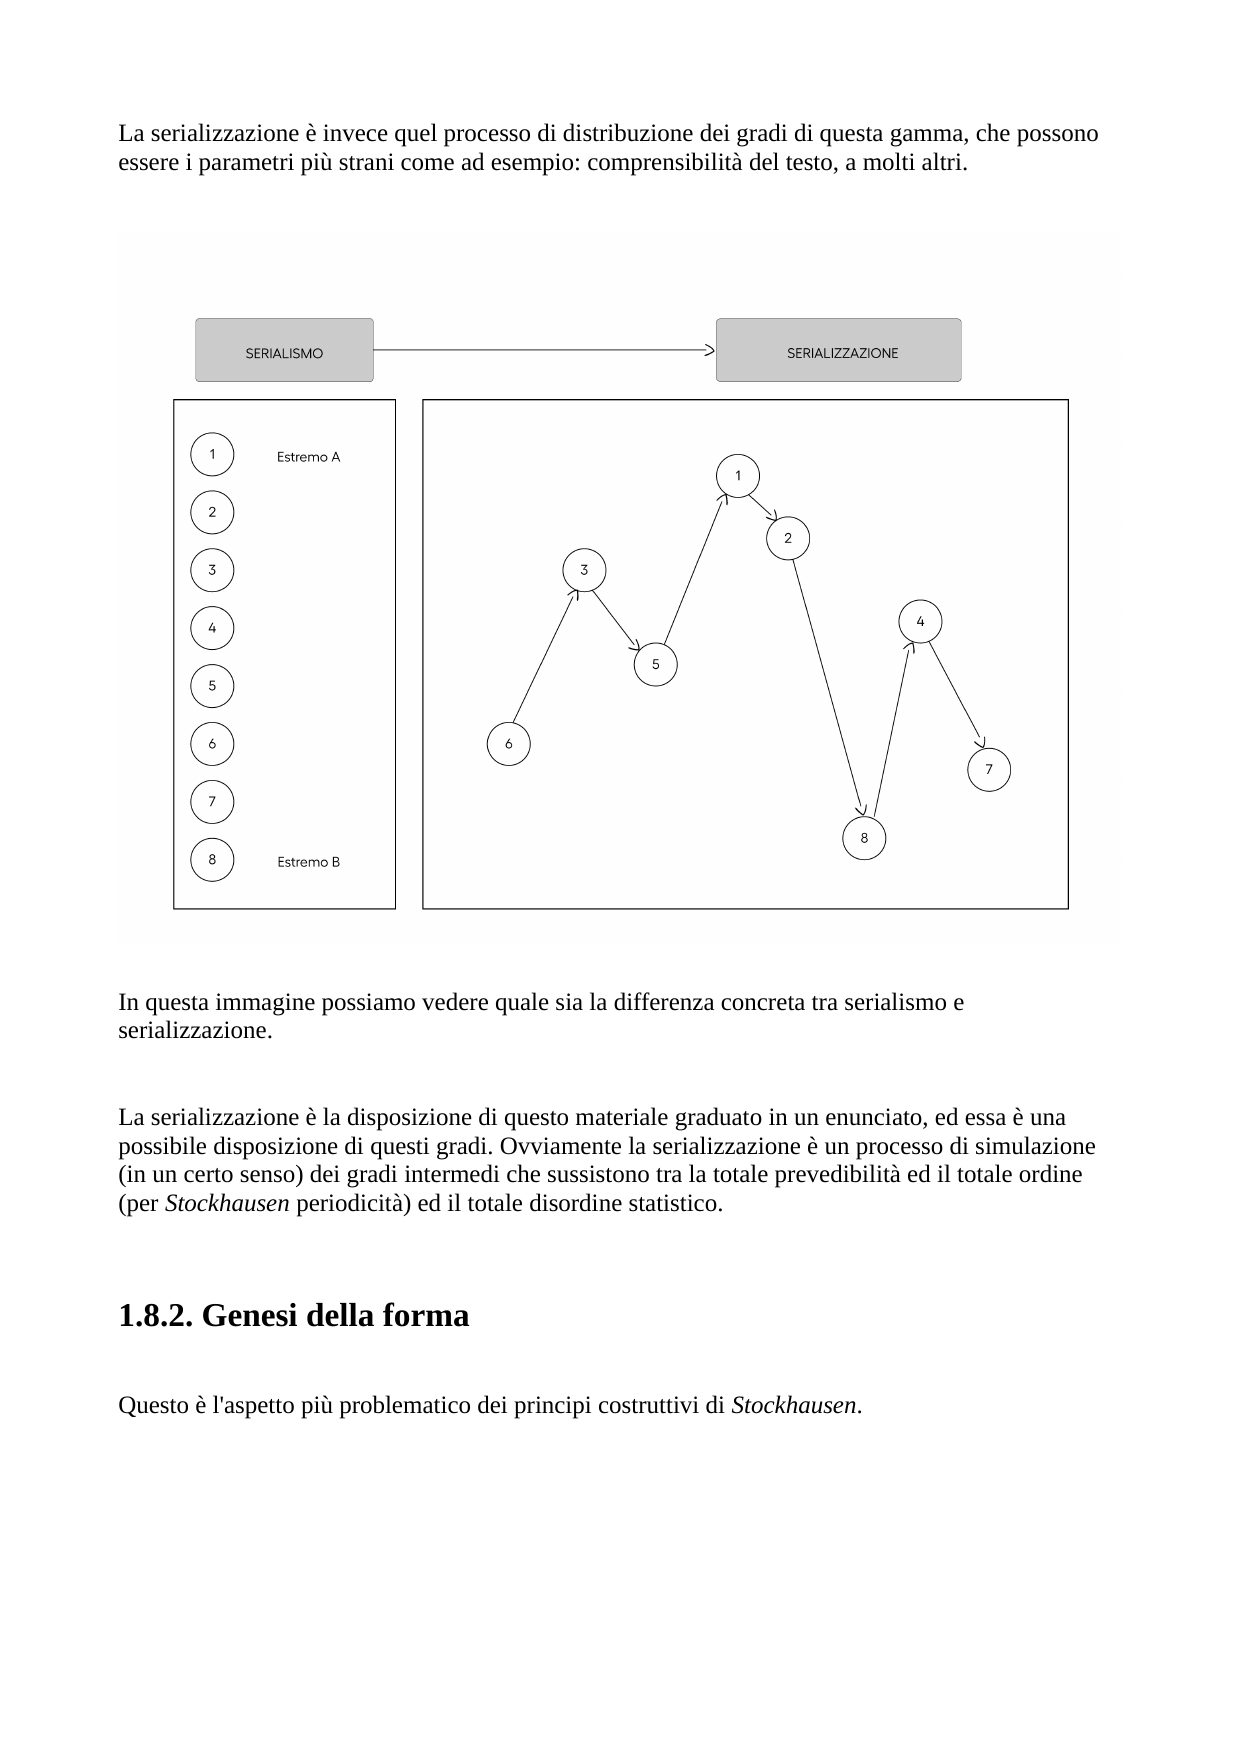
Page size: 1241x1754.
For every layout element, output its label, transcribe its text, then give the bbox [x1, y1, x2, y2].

subtitle 1.8.2. Genesi della forma [118, 1296, 1122, 1334]
picture [118, 233, 1123, 944]
text In questa immagine possiamo vedere quale sia la differenza concreta tra serialismo e serializzazione. [118, 987, 1122, 1044]
text La serializzazione è la disposizione di questo materiale graduato in un enunciato, ed essa è una possibile disposizione di questi gradi. Ovviamente la serializzazione è un processo di simulazione (in un certo senso) dei gradi intermedi che sussistono tra la totale prevedibilità ed il totale ordine (per Stockhausen periodicità) ed il totale disordine statistico. [118, 1102, 1122, 1217]
text La serializzazione è invece quel processo di distribuzione dei gradi di questa gamma, che possono essere i parametri più strani come ad esempio: comprensibilità del testo, a molti altri. [118, 118, 1122, 176]
text Questo è l'aspetto più problematico dei principi costruttivi di Stockhausen. [118, 1390, 1122, 1419]
